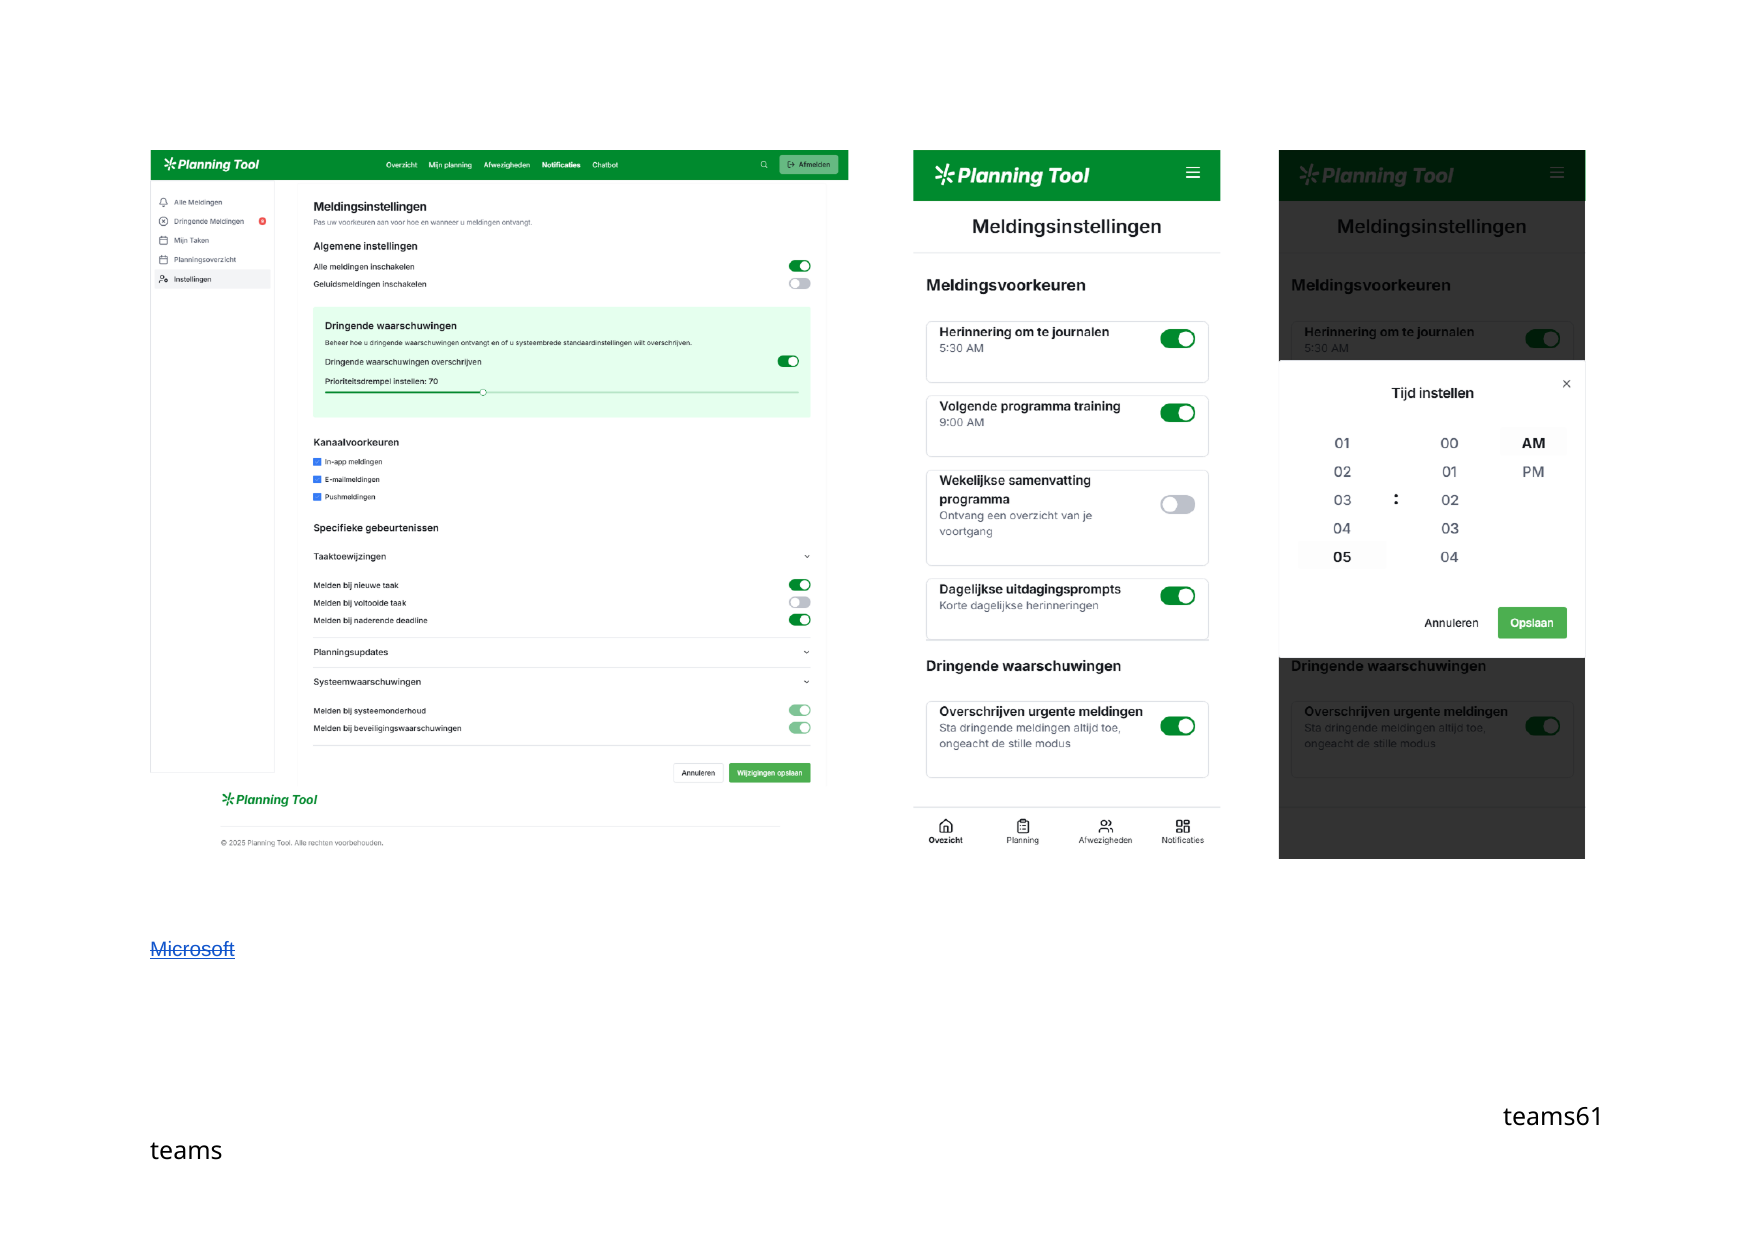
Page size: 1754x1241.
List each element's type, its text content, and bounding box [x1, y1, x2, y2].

picture [913, 150, 1221, 859]
picture [150, 150, 849, 859]
picture [1278, 150, 1586, 859]
text Microsoft [150, 937, 1604, 961]
